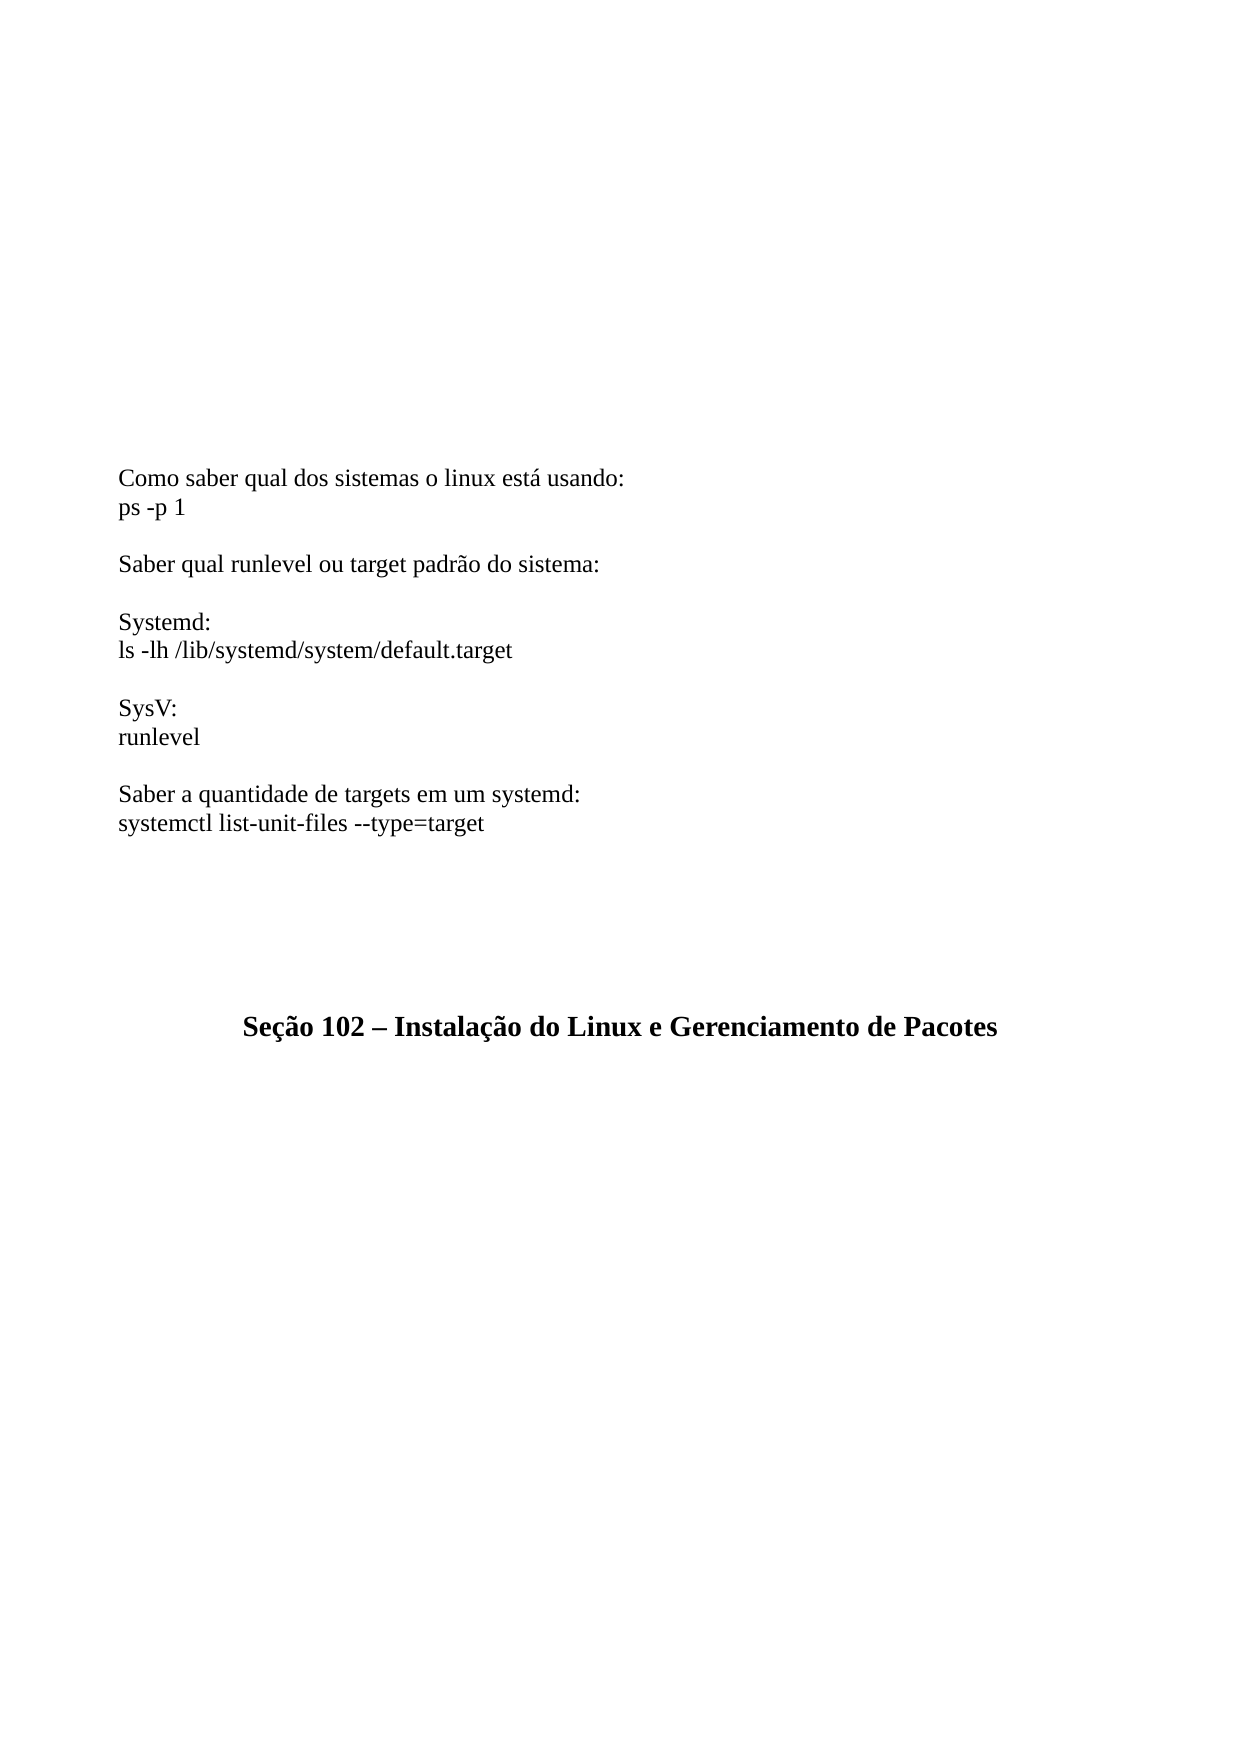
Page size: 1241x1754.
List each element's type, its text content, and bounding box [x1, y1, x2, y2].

text Systemd: [118, 607, 1122, 636]
text ps -p 1 [118, 492, 1122, 521]
text Como saber qual dos sistemas o linux está usando: [118, 463, 1122, 492]
text Saber a quantidade de targets em um systemd: [118, 779, 1122, 808]
text Seção 102 – Instalação do Linux e Gerenciamento de Pacotes [118, 1009, 1122, 1043]
text Saber qual runlevel ou target padrão do sistema: [118, 549, 1122, 578]
text runlevel [118, 722, 1122, 751]
text SysV: [118, 693, 1122, 722]
text ls -lh /lib/systemd/system/default.target [118, 636, 1122, 664]
text systemctl list-unit-files --type=target [118, 808, 1122, 837]
